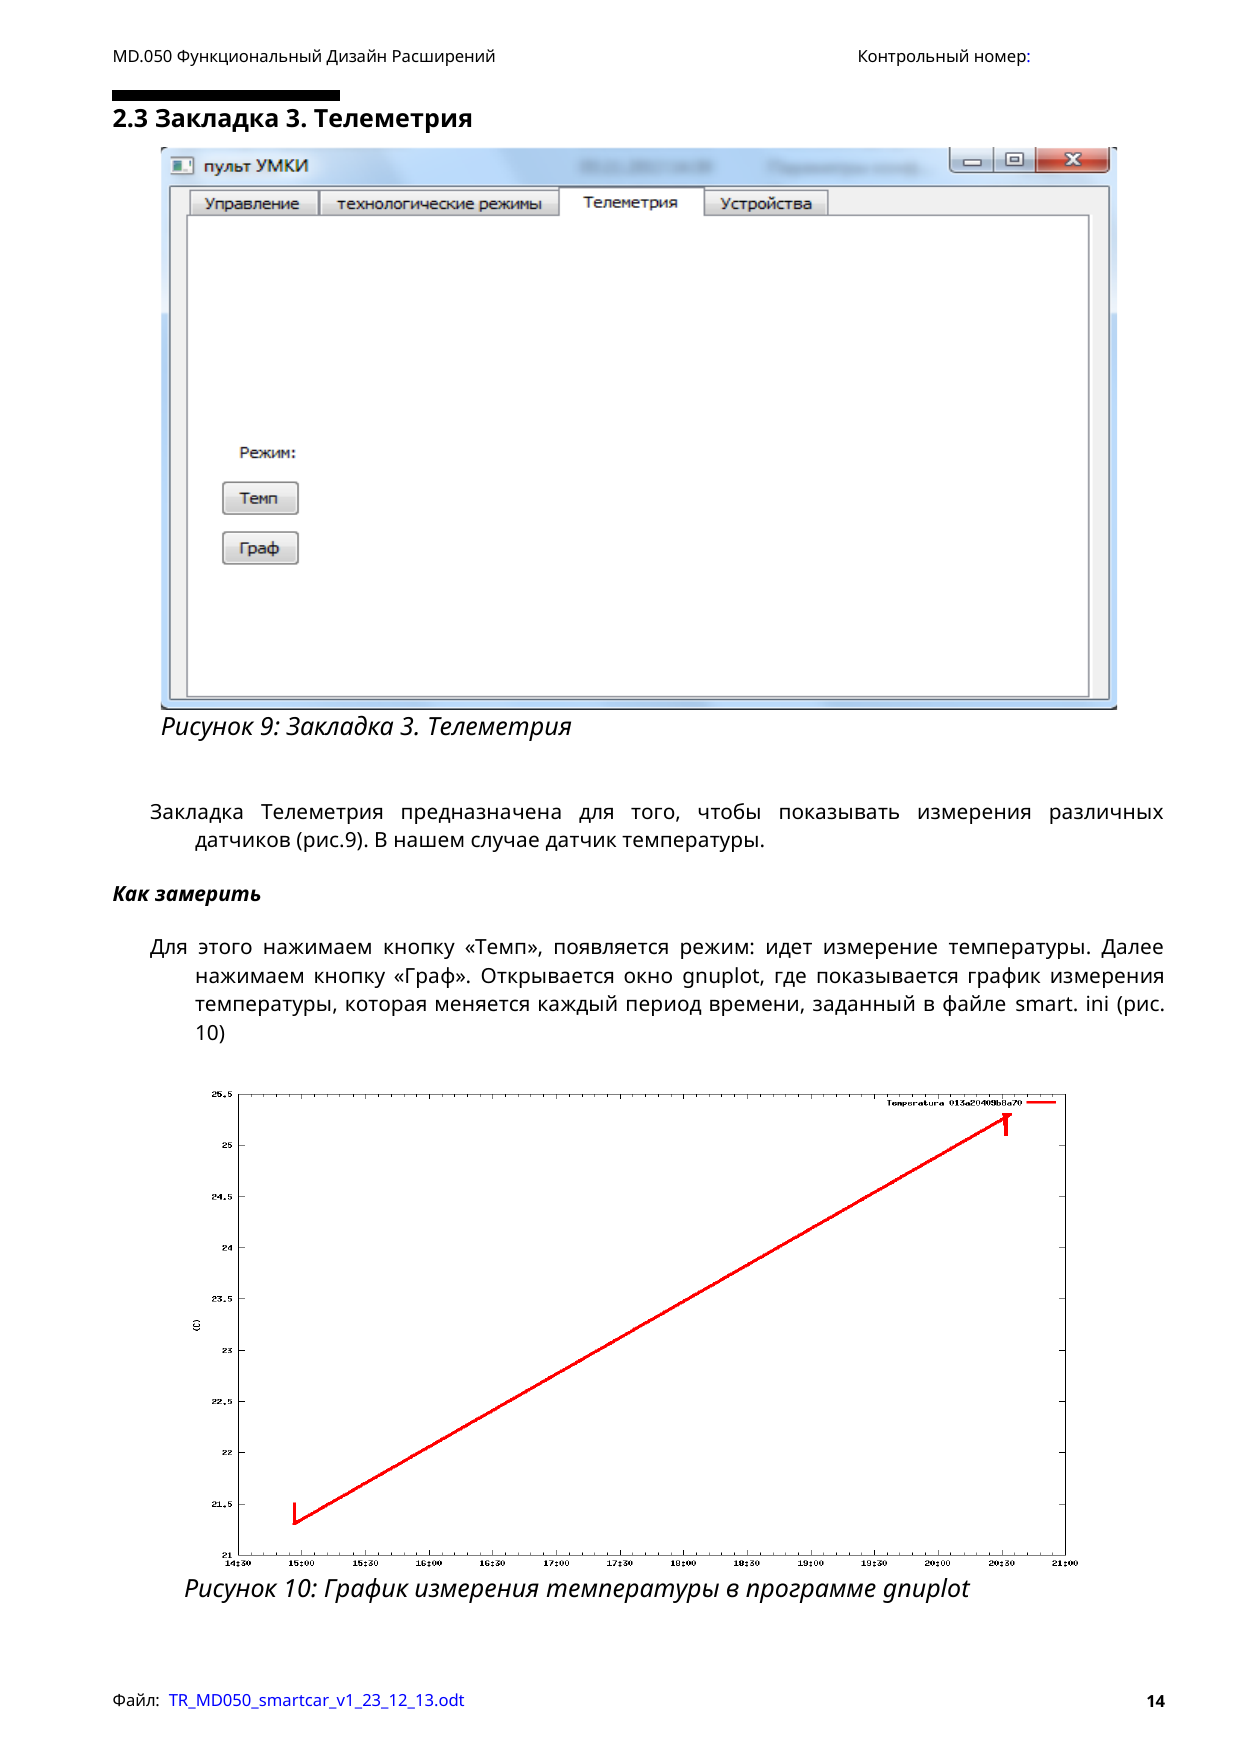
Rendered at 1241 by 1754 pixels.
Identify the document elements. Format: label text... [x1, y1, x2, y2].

text Рисунок 9: Закладка 3. Телеметрия [161, 710, 1117, 743]
picture [184, 1086, 1078, 1571]
text Рисунок 10: График измерения температуры в программе gnuplot [184, 1571, 1078, 1604]
text Закладка Телеметрия предназначена для того, чтобы показывать измерения различных датчиков (рис.9). В нашем случае датчик температуры. [150, 797, 1165, 854]
picture [160, 147, 1118, 710]
subtitle 2.3 Закладка 3. Телеметрия [112, 101, 1165, 135]
subtitle Как замерить [112, 879, 1165, 907]
text Для этого нажимаем кнопку «Темп», появляется режим: идет измерение температуры. Далее нажимаем кнопку «Граф». Открывается окно gnuplot, где показывается график измерения температуры, которая меняется каждый период времени, заданный в файле smart. ini (рис. 10) [150, 932, 1165, 1046]
